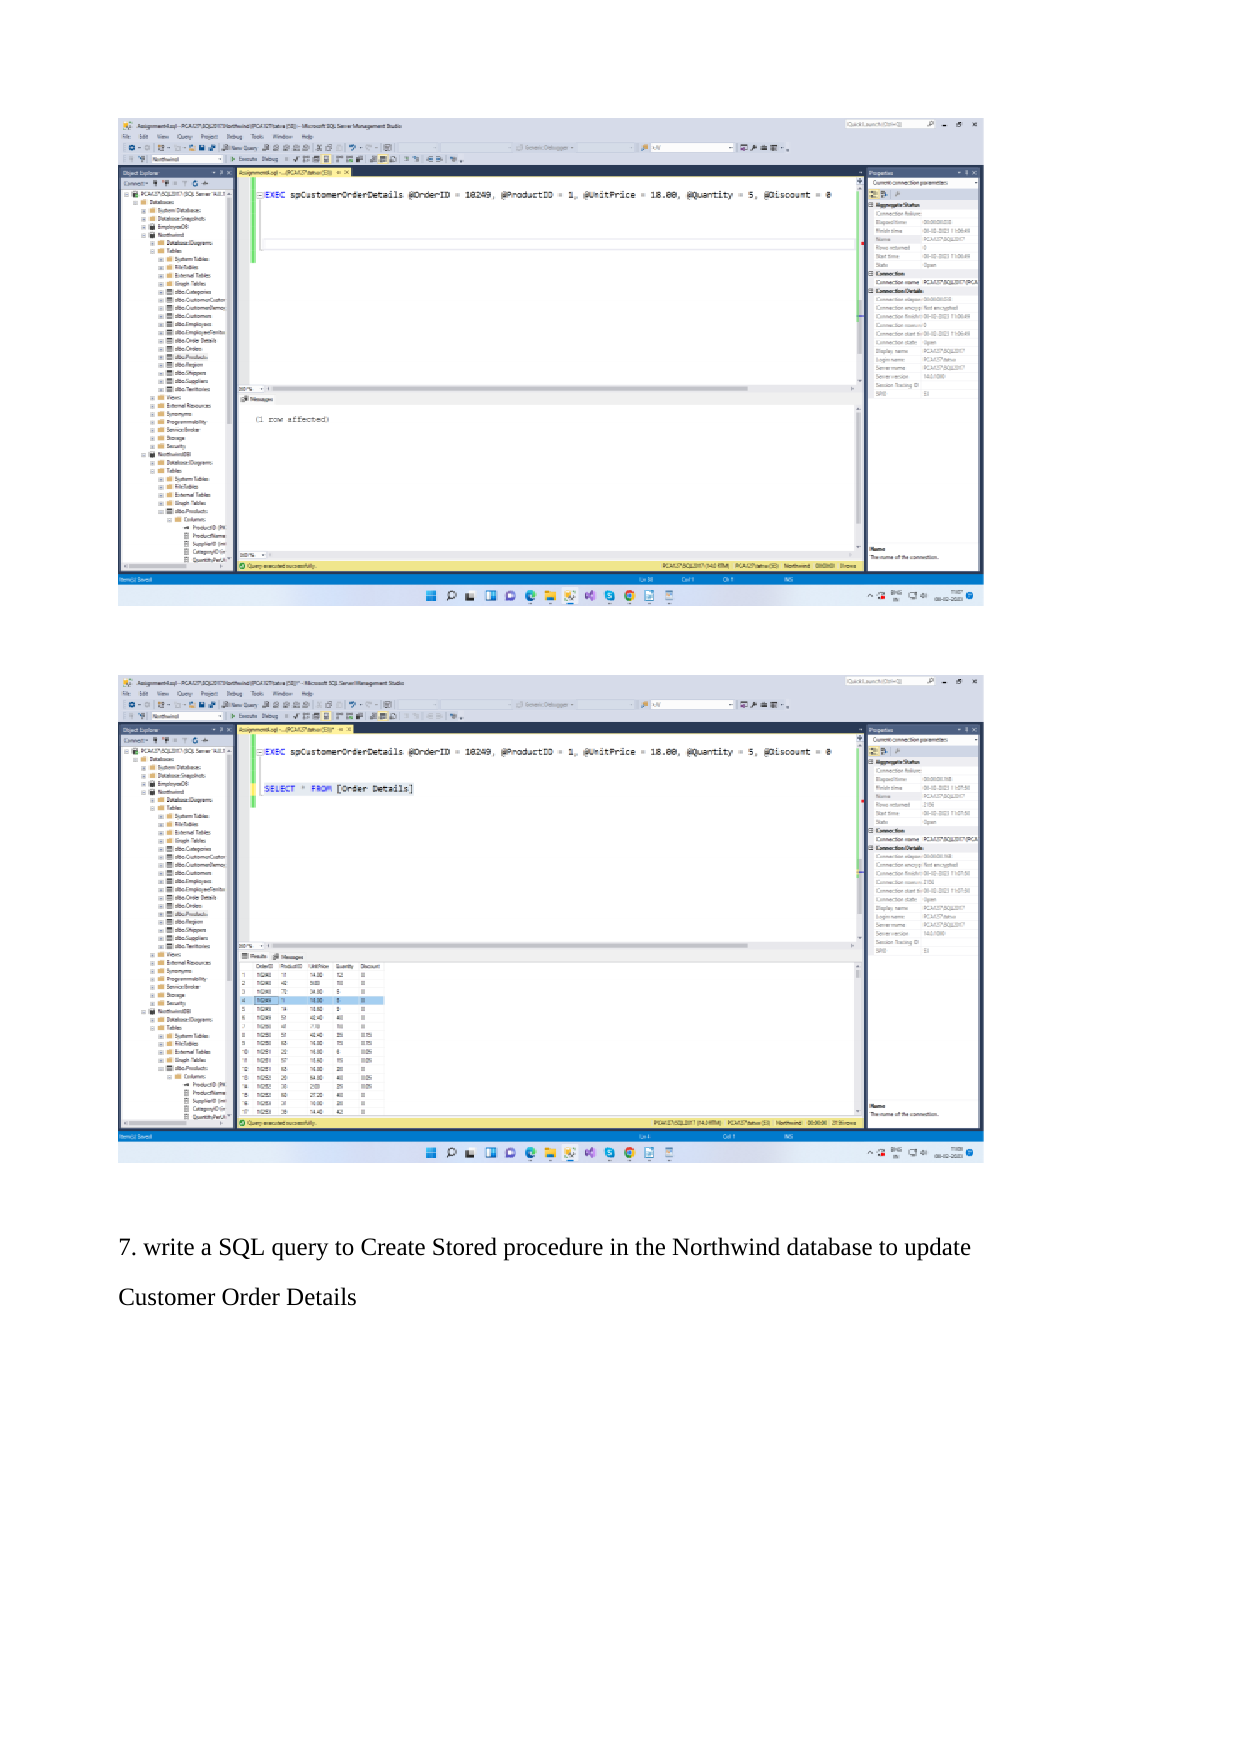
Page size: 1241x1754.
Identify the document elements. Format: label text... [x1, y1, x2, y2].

text Customer Order Details [118, 1282, 1122, 1311]
text 7. write a SQL query to Create Stored procedure in the Northwind database to update [118, 1232, 1122, 1261]
